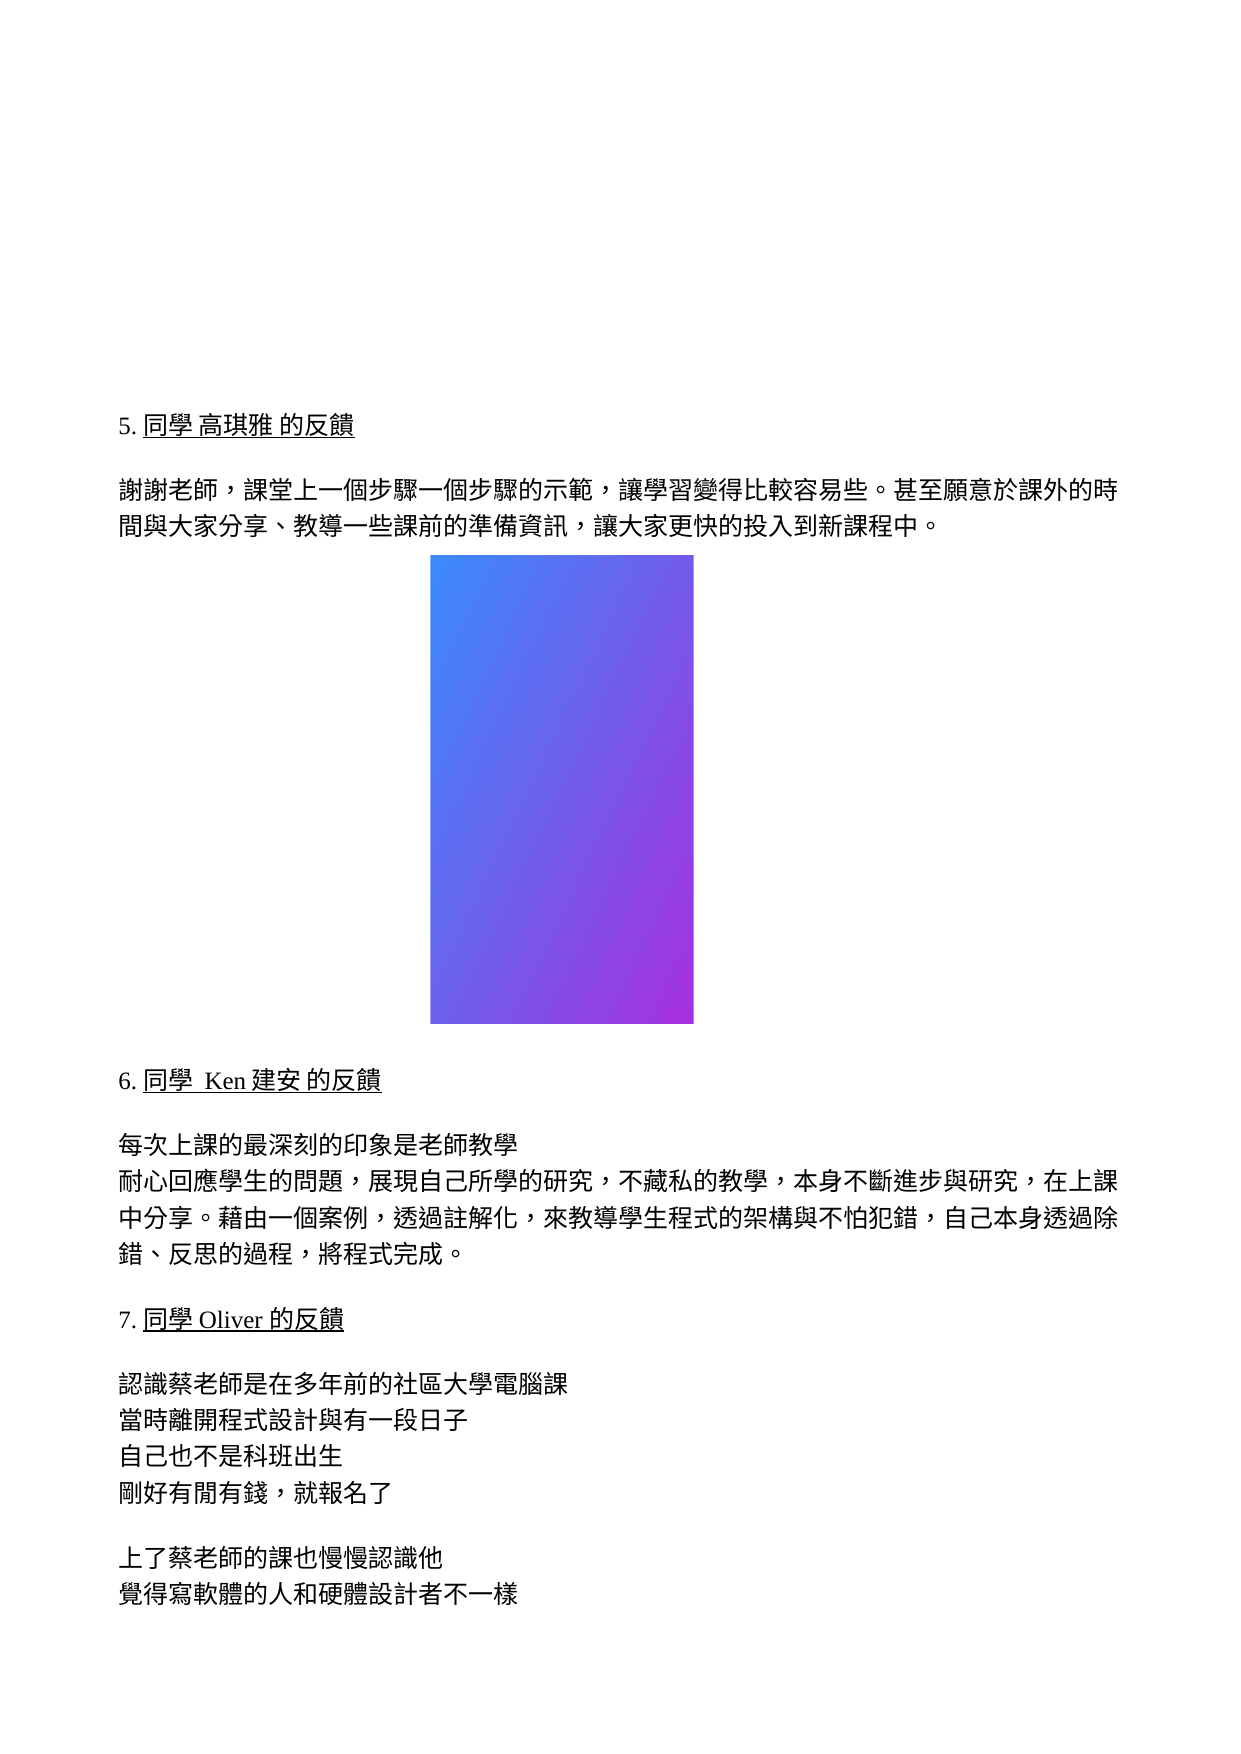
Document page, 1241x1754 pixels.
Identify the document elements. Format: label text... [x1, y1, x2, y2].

text 每次上課的最深刻的印象是老師教學 耐心回應學生的問題，展現自己所學的研究，不藏私的教學，本身不斷進步與研究，在上課中分享。藉由一個案例，透過註解化，來教導學生程式的架構與不怕犯錯，自己本身透過除錯、反思的過程，將程式完成。 [118, 1126, 1122, 1271]
picture [430, 555, 694, 1024]
text 認識蔡老師是在多年前的社區大學電腦課 當時離開程式設計與有一段日子 自己也不是科班出生 剛好有閒有錢，就報名了 上了蔡老師的課也慢慢認識他 覺得寫軟體的人和硬體設計者不一樣 [118, 1364, 1122, 1611]
text 6. 同學 Ken建安 的反饋 [118, 1061, 1122, 1097]
text 5. 同學 高琪雅 的反饋 [118, 406, 1122, 442]
text 謝謝老師，課堂上一個步驟一個步驟的示範，讓學習變得比較容易些。甚至願意於課外的時間與大家分享、教導一些課前的準備資訊，讓大家更快的投入到新課程中。 [118, 471, 1122, 543]
text 7. 同學 Oliver 的反饋 [118, 1299, 1122, 1336]
